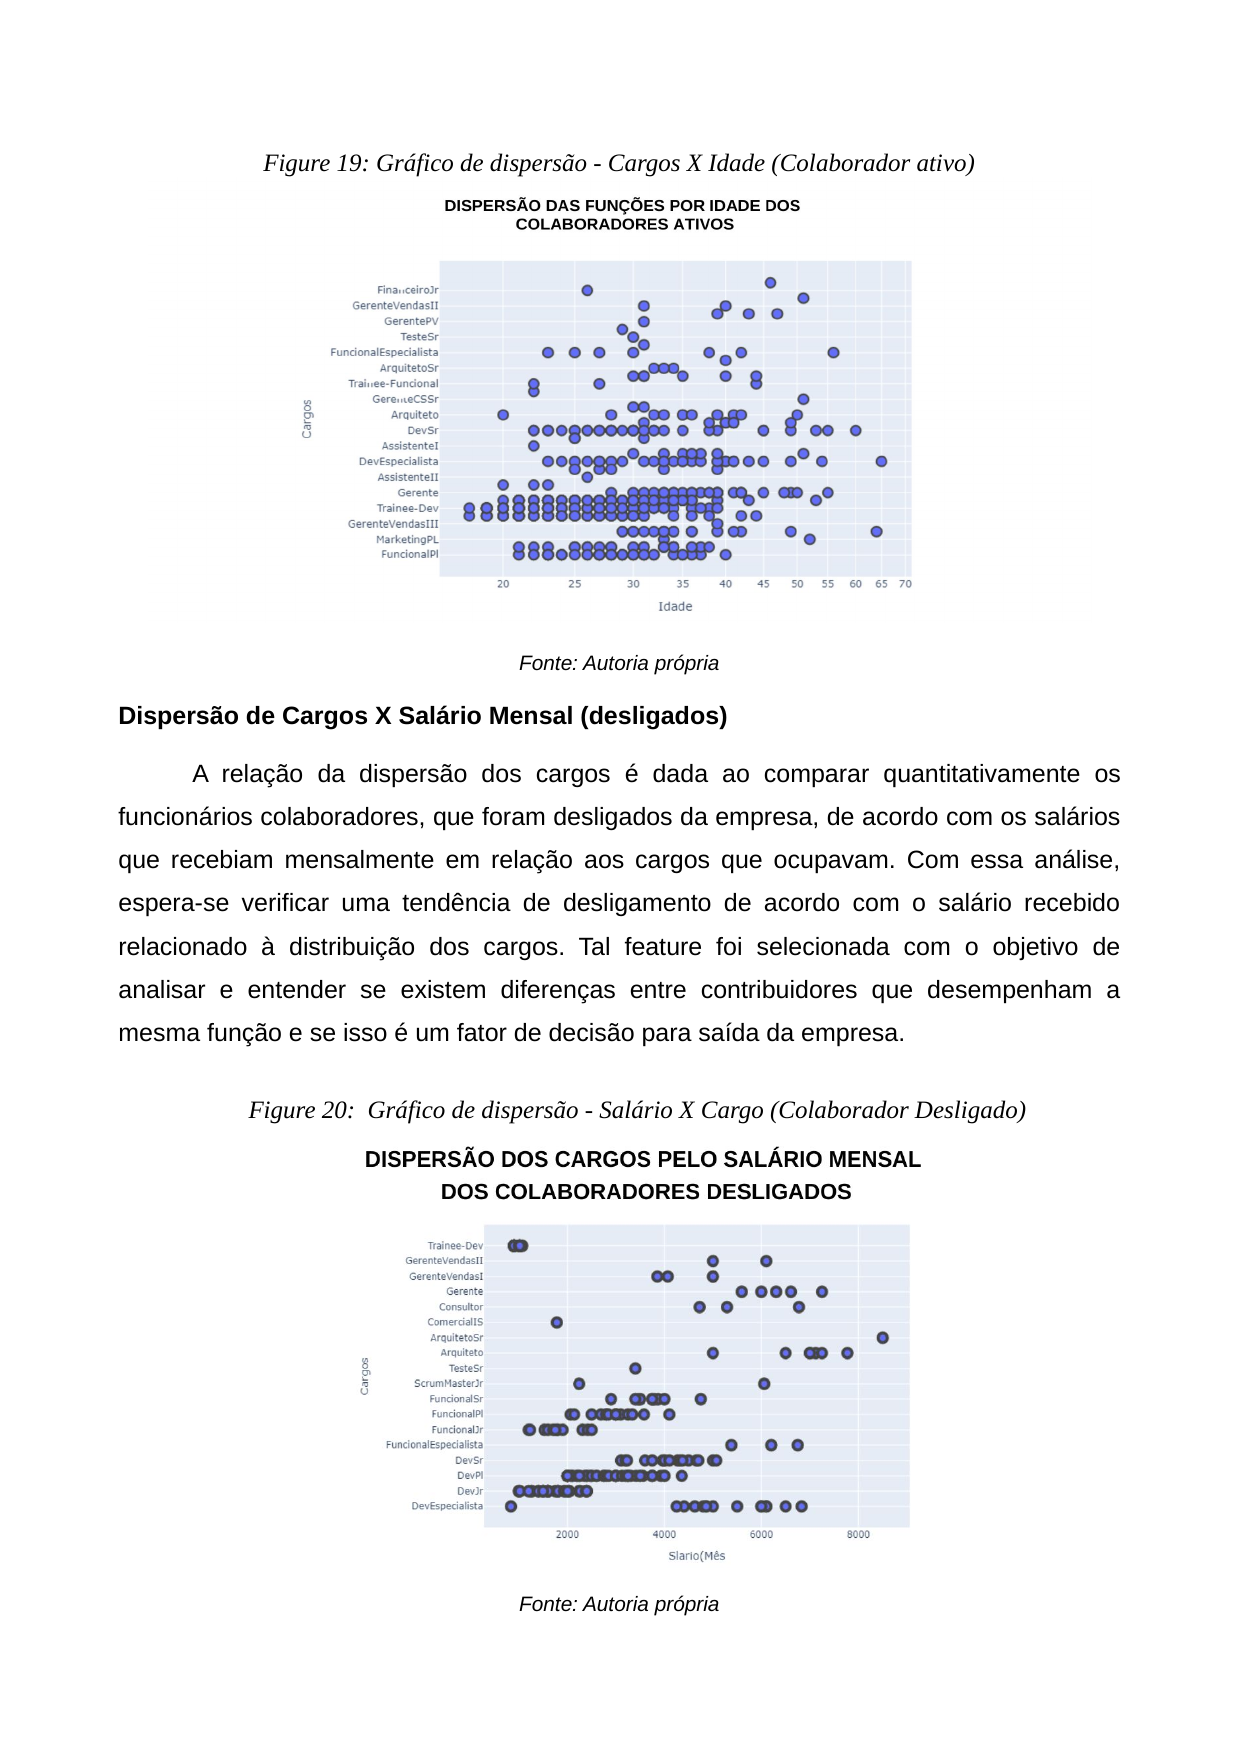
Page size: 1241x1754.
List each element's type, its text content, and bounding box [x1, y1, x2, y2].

text [118, 118, 1122, 148]
picture [350, 1141, 916, 1571]
text Fonte: Autoria própria [118, 177, 1122, 675]
text Fonte: Autoria própria [118, 1076, 1122, 1616]
text Figure 19: Gráfico de dispersão - Cargos X Idade (Colaborador ativo) [118, 148, 1122, 177]
text Dispersão de Cargos X Salário Mensal (desligados) [118, 701, 1122, 730]
picture [148, 177, 1092, 623]
text A relação da dispersão dos cargos é dada ao comparar quantitativamente os funcionários colaboradores, que foram desligados da empresa, de acordo com os salários que recebiam mensalmente em relação aos cargos que ocupavam. Com essa análise, espera-se verificar uma tendência de desligamento de acordo com o salário recebido relacionado à distribuição dos cargos. Tal feature foi selecionada com o objetivo de analisar e entender se existem diferenças entre contribuidores que desempenham a mesma função e se isso é um fator de decisão para saída da empresa. [118, 759, 1122, 1047]
text Figure 20: Gráfico de dispersão - Salário X Cargo (Colaborador Desligado) [248, 1096, 1034, 1124]
